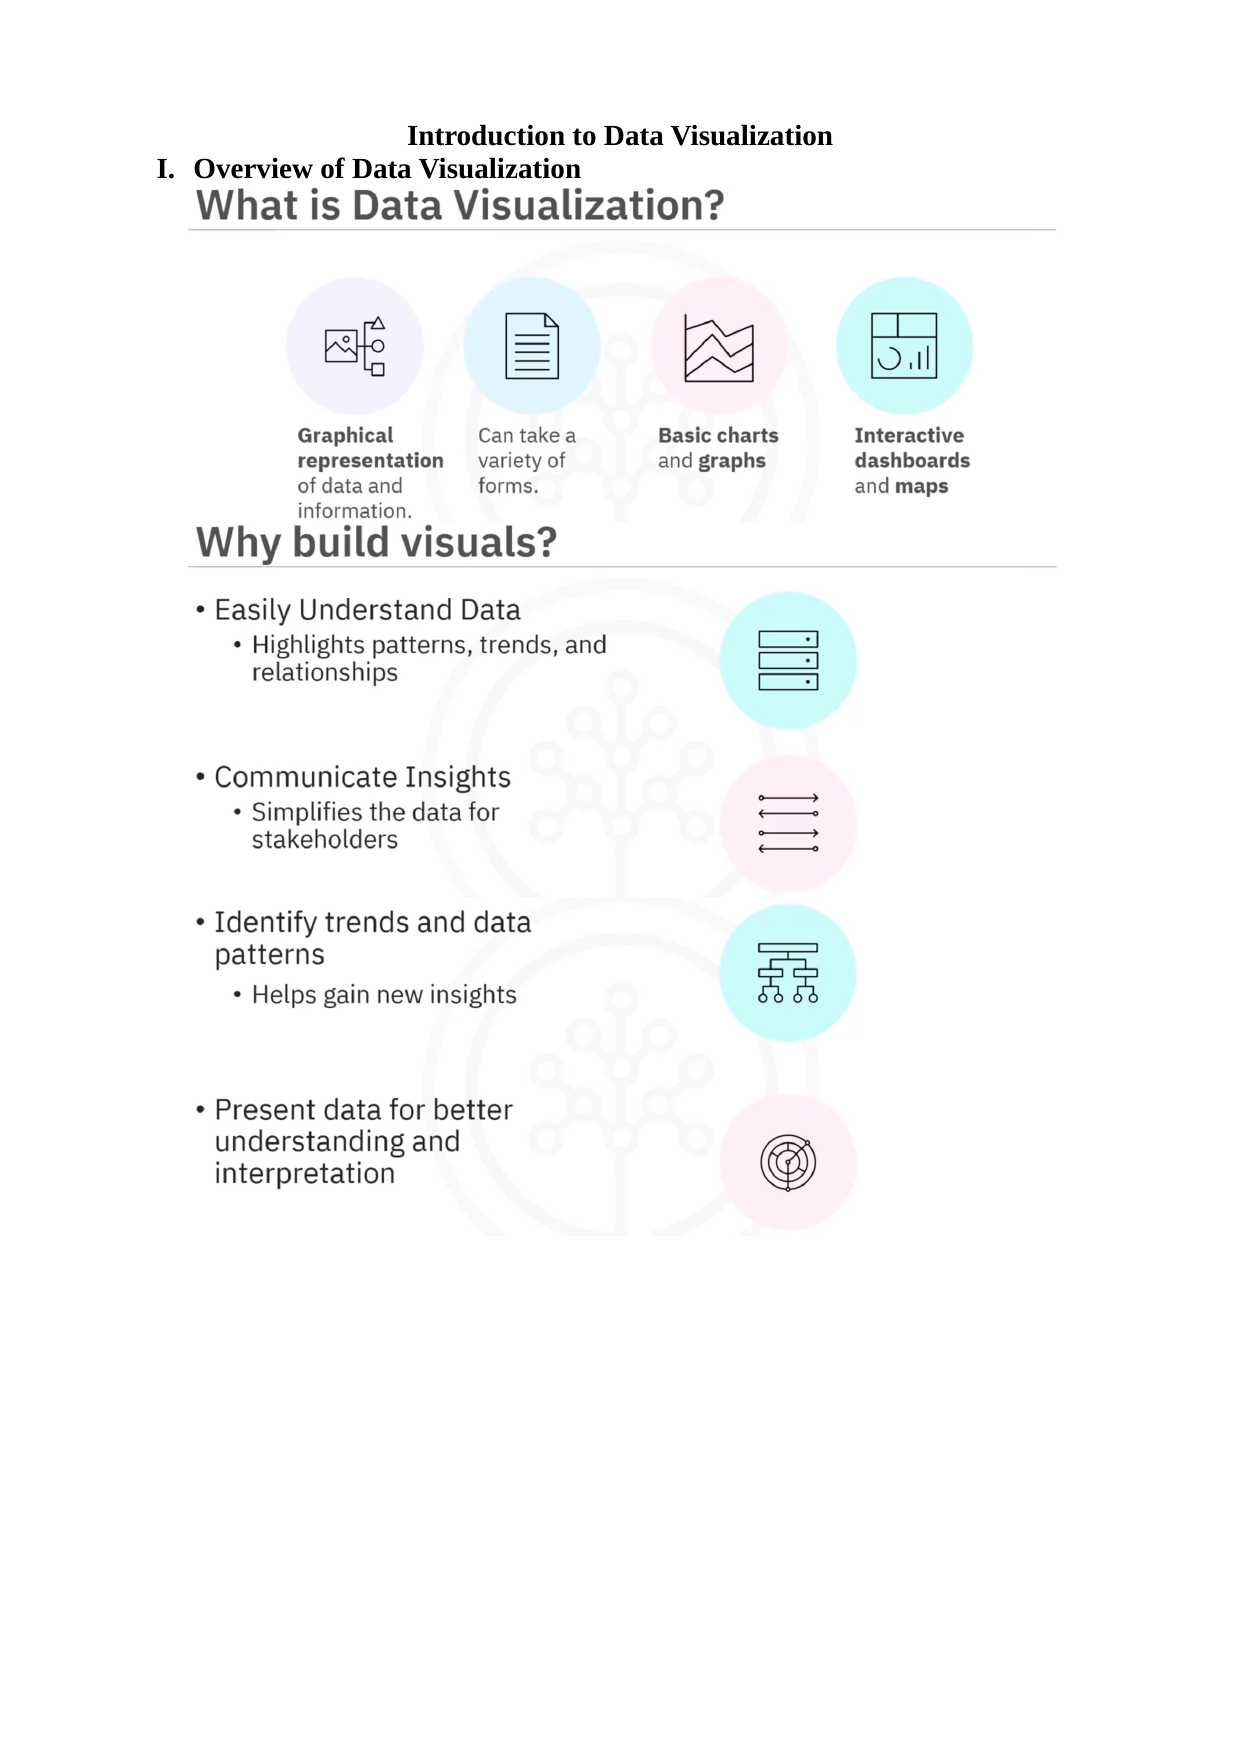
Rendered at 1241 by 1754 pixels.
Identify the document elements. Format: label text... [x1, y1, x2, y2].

list Overview of Data Visualization [175, 152, 1122, 185]
text Introduction to Data Visualization [118, 118, 1122, 152]
picture [118, 185, 1123, 1236]
